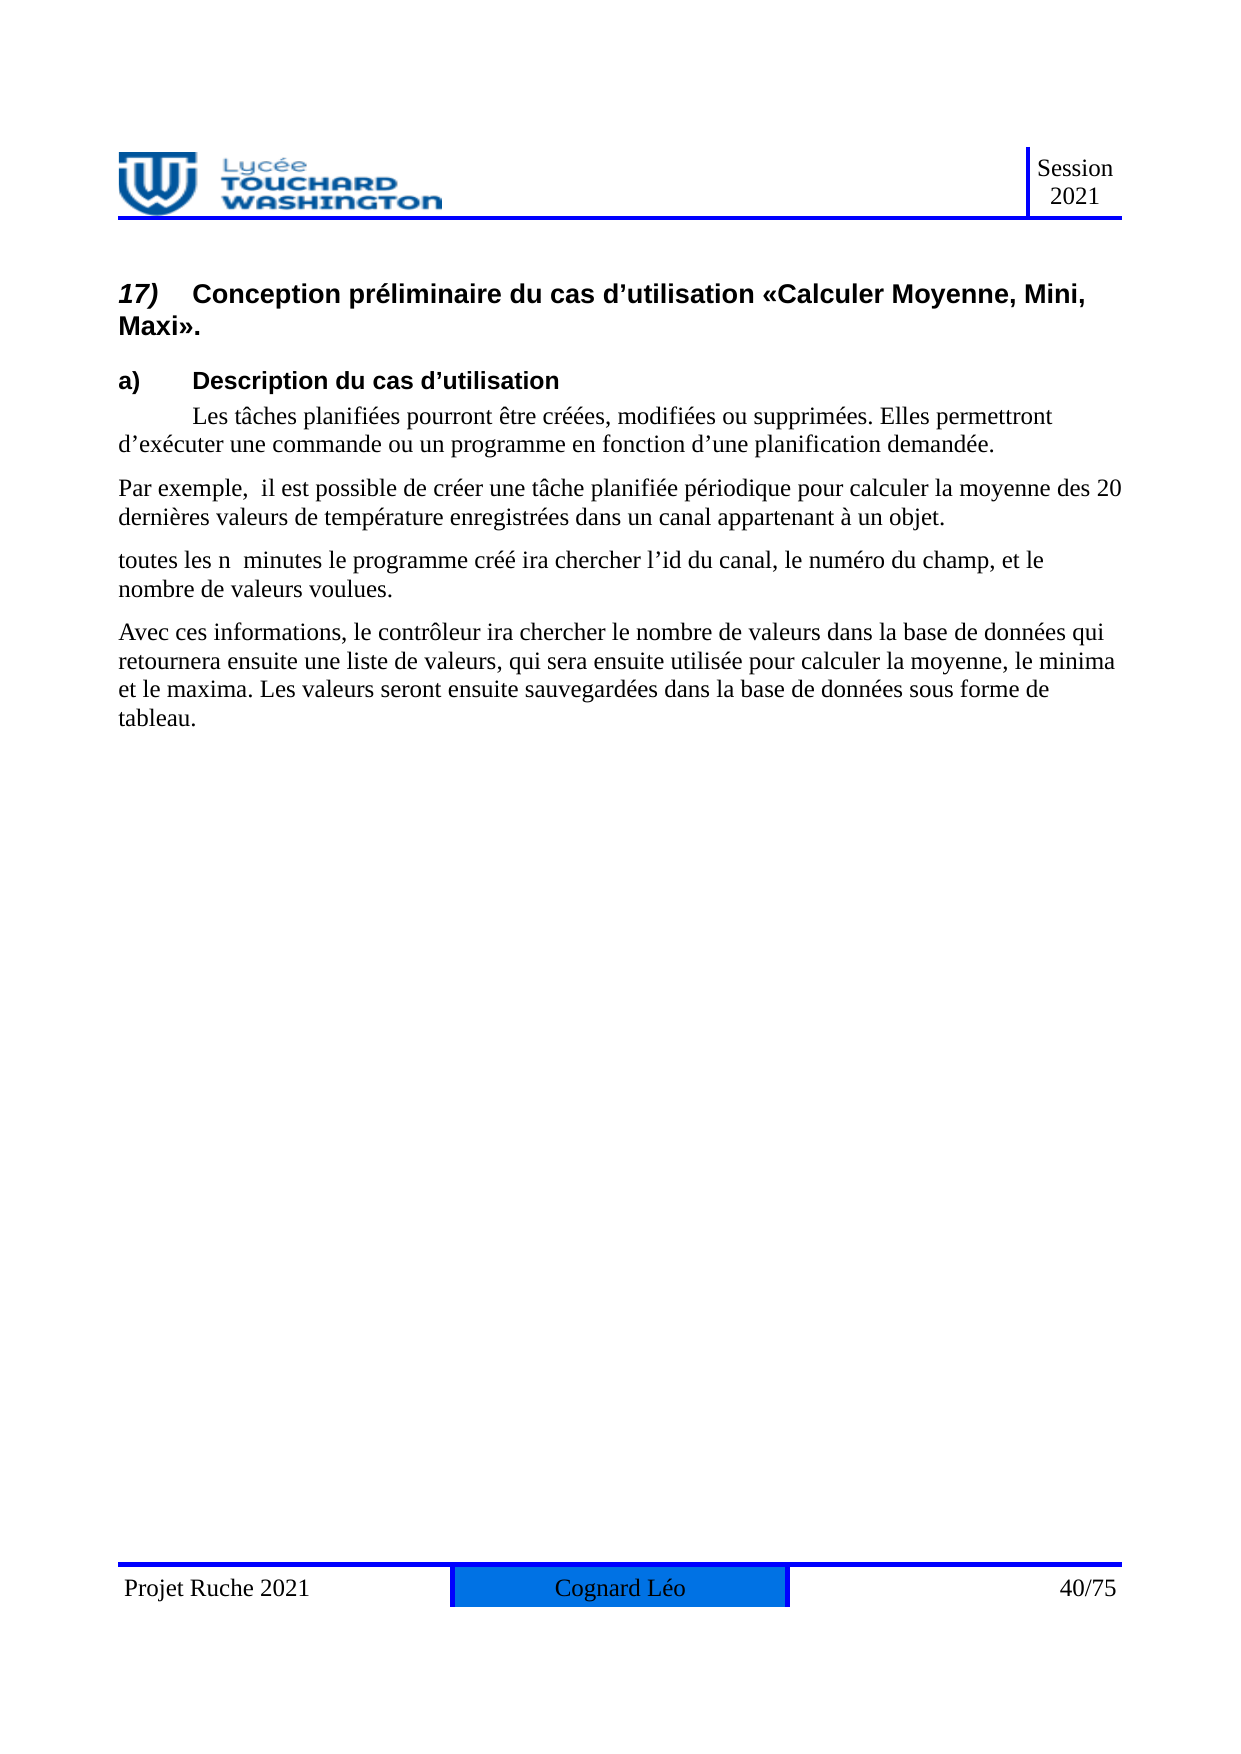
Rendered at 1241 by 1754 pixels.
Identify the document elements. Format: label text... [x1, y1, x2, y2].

text Les tâches planifiées pourront être créées, modifiées ou supprimées. Elles permettront d’exécuter une commande ou un programme en fonction d’une planification demandée. [118, 401, 1122, 458]
text toutes les n minutes le programme créé ira chercher l’id du canal, le numéro du champ, et le nombre de valeurs voulues. [118, 545, 1122, 602]
subtitle Conception préliminaire du cas d’utilisation «Calculer Moyenne, Mini, Maxi». [118, 278, 1122, 341]
picture [118, 152, 442, 216]
subtitle Description du cas d’utilisation [118, 366, 1122, 394]
text Avec ces informations, le contrôleur ira chercher le nombre de valeurs dans la base de données qui retournera ensuite une liste de valeurs, qui sera ensuite utilisée pour calculer la moyenne, le minima et le maxima. Les valeurs seront ensuite sauvegardées dans la base de données sous forme de tableau. [118, 617, 1122, 732]
text Par exemple, il est possible de créer une tâche planifiée périodique pour calculer la moyenne des 20 dernières valeurs de température enregistrées dans un canal appartenant à un objet. [118, 473, 1122, 530]
